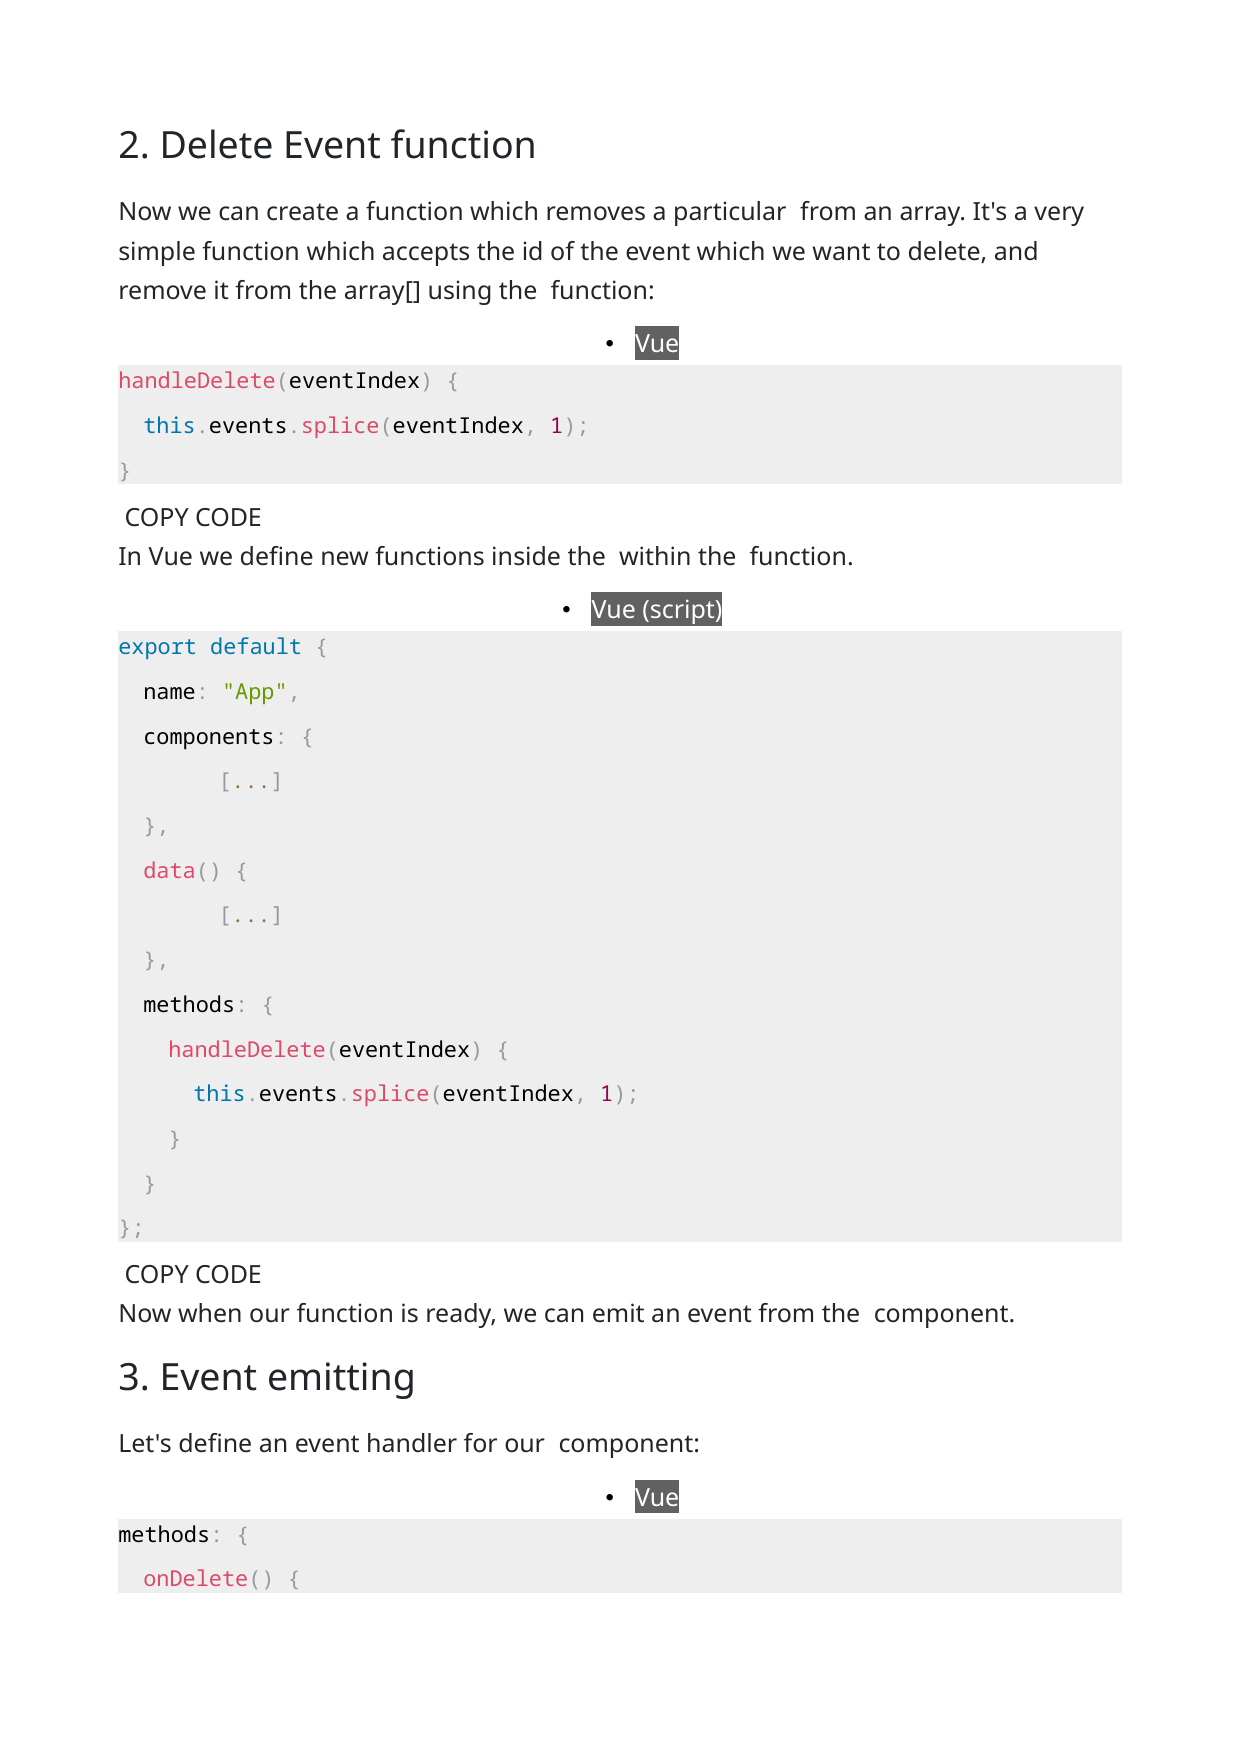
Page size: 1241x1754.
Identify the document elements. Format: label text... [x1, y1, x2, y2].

text export default { [118, 631, 1122, 661]
text this.events.splice(eventIndex, 1); [118, 410, 1122, 440]
text Let's define an event handler for our component: [118, 1426, 1122, 1460]
text COPY CODE [118, 499, 1122, 533]
text methods: { [118, 1519, 1122, 1548]
text Now when our function is ready, we can emit an event from the component. [118, 1296, 1122, 1330]
text [...] [118, 899, 1122, 929]
text handleDelete(eventIndex) { [118, 1033, 1122, 1063]
text In Vue we define new functions inside the within the function. [118, 538, 1122, 572]
list Vue [162, 326, 1122, 360]
text Now we can create a function which removes a particular from an array. It's a very simple function which accepts the id of the event which we want to delete, and remove it from the array[] using the function: [118, 194, 1122, 306]
text COPY CODE [118, 1257, 1122, 1291]
text name: "App", [118, 676, 1122, 706]
text components: { [118, 721, 1122, 751]
text } [118, 454, 1122, 484]
text [...] [118, 765, 1122, 795]
subtitle 3. Event emitting [118, 1350, 1122, 1401]
text }; [118, 1212, 1122, 1242]
text this.events.splice(eventIndex, 1); [118, 1078, 1122, 1108]
text handleDelete(eventIndex) { [118, 365, 1122, 395]
text } [118, 1168, 1122, 1197]
list Vue (script) [162, 592, 1122, 626]
text methods: { [118, 989, 1122, 1019]
text onDelete() { [118, 1563, 1122, 1593]
list Vue [162, 1479, 1122, 1513]
text }, [118, 810, 1122, 840]
text data() { [118, 855, 1122, 884]
subtitle 2. Delete Event function [118, 118, 1122, 169]
text } [118, 1123, 1122, 1153]
text }, [118, 944, 1122, 974]
